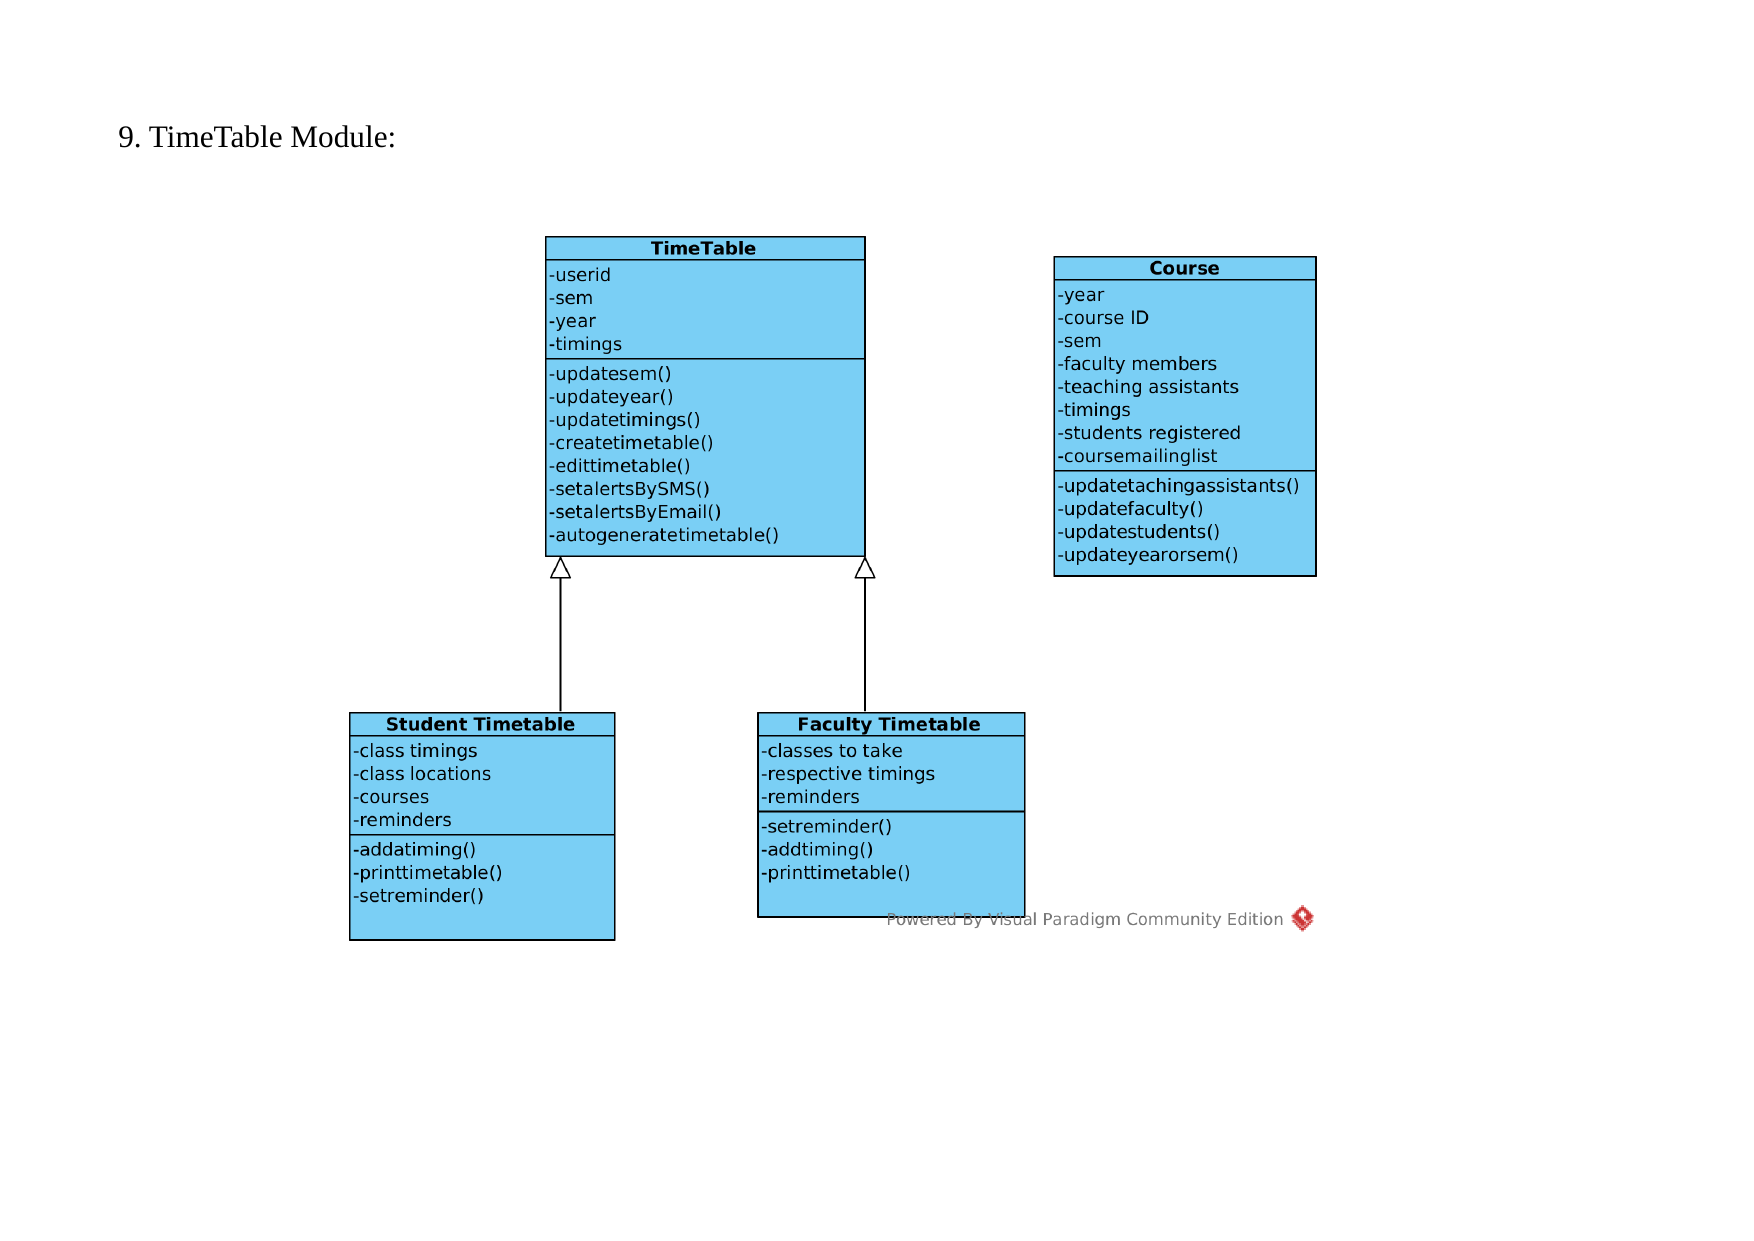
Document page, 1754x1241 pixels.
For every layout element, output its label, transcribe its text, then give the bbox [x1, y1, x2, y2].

text 9. TimeTable Module: [118, 118, 1636, 154]
picture [346, 233, 1322, 946]
